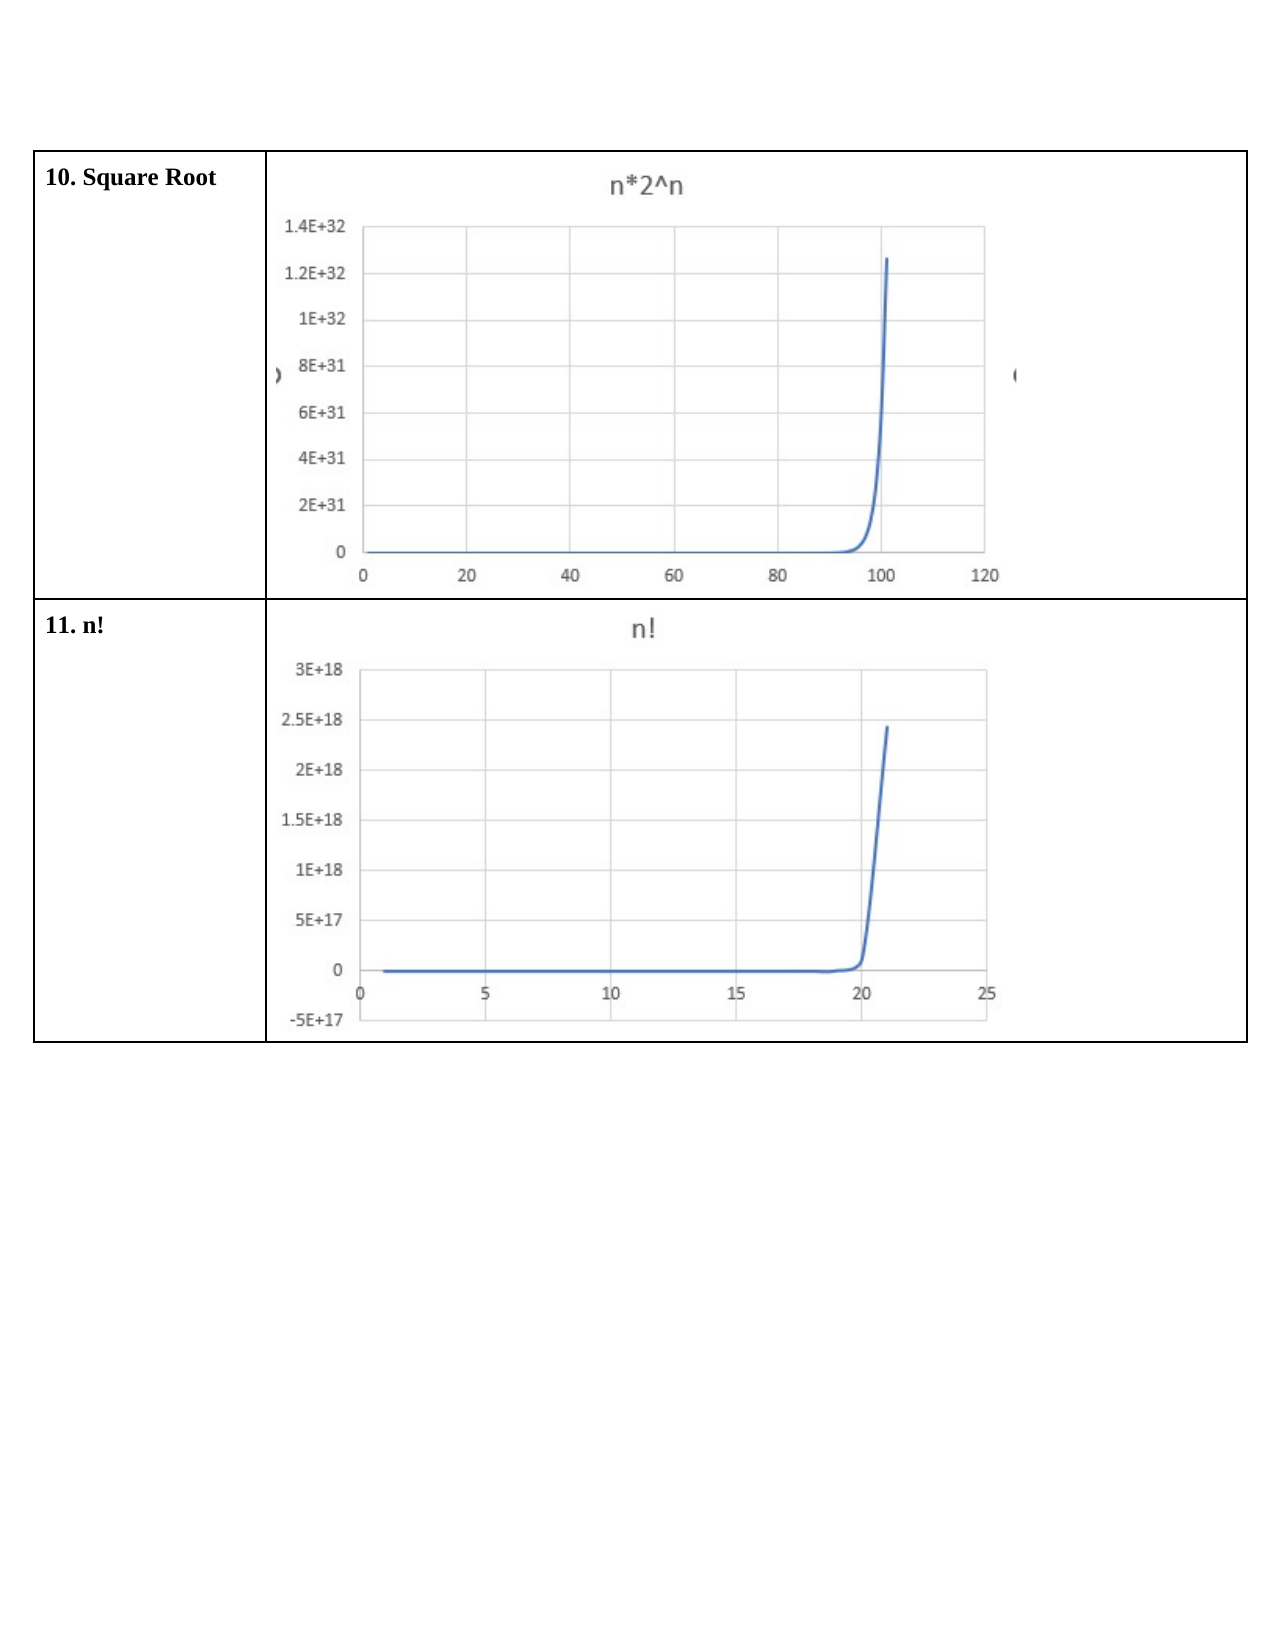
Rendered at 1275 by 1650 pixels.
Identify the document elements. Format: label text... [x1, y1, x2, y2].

picture [276, 162, 1017, 588]
table_cell 10. Square Root [35, 152, 265, 598]
picture [276, 610, 1015, 1031]
table_cell 11. n! [35, 600, 265, 1041]
table_cell [267, 152, 1246, 598]
table_cell [267, 600, 1246, 1041]
